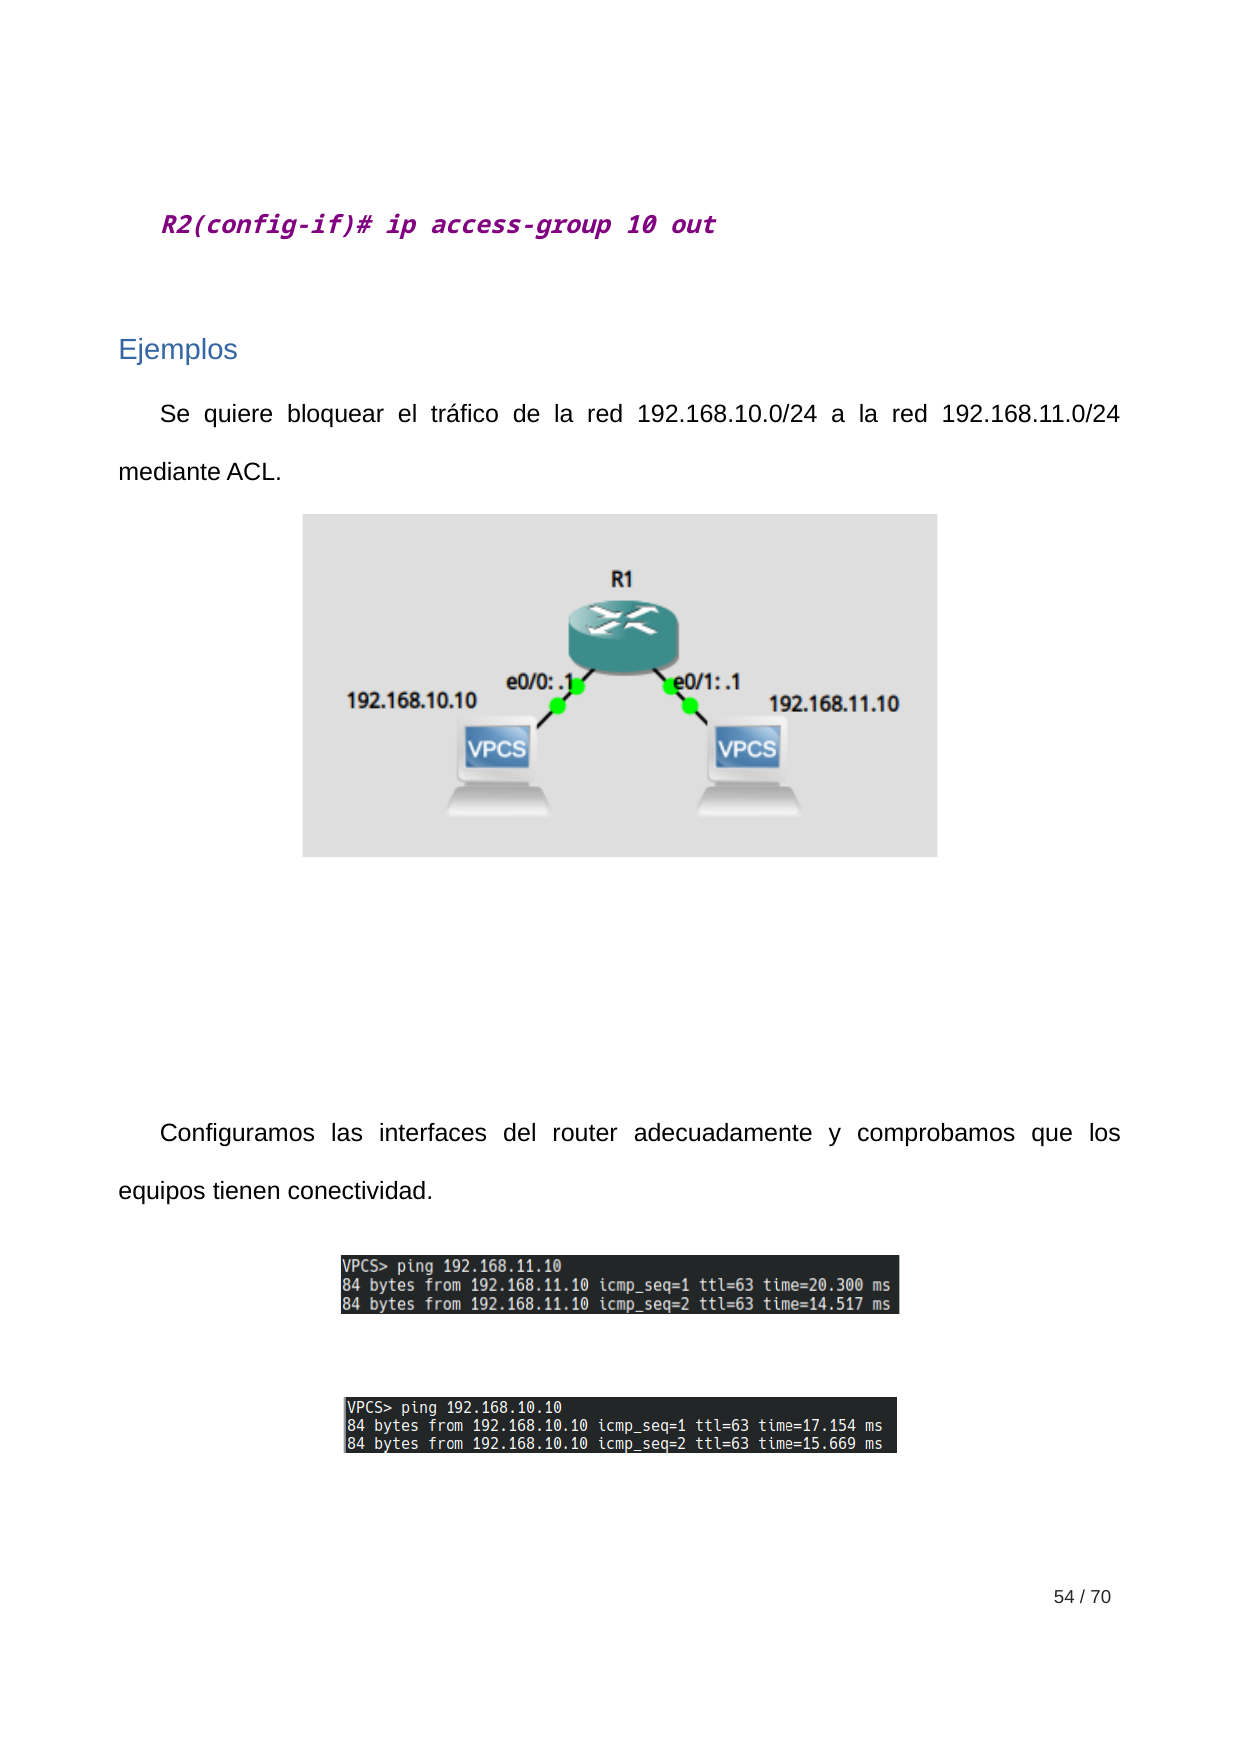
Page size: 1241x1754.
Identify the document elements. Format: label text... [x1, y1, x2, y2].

picture [340, 1255, 900, 1314]
text Ejemplos [118, 332, 1122, 366]
text Configuramos las interfaces del router adecuadamente y comprobamos que los equipos tienen conectividad. [118, 1118, 1122, 1204]
text R2(config-if)# ip access-group 10 out [118, 207, 1122, 241]
picture [343, 1397, 897, 1453]
picture [302, 514, 938, 857]
text Se quiere bloquear el tráfico de la red 192.168.10.0/24 a la red 192.168.11.0/24 mediante ACL. [118, 399, 1122, 486]
